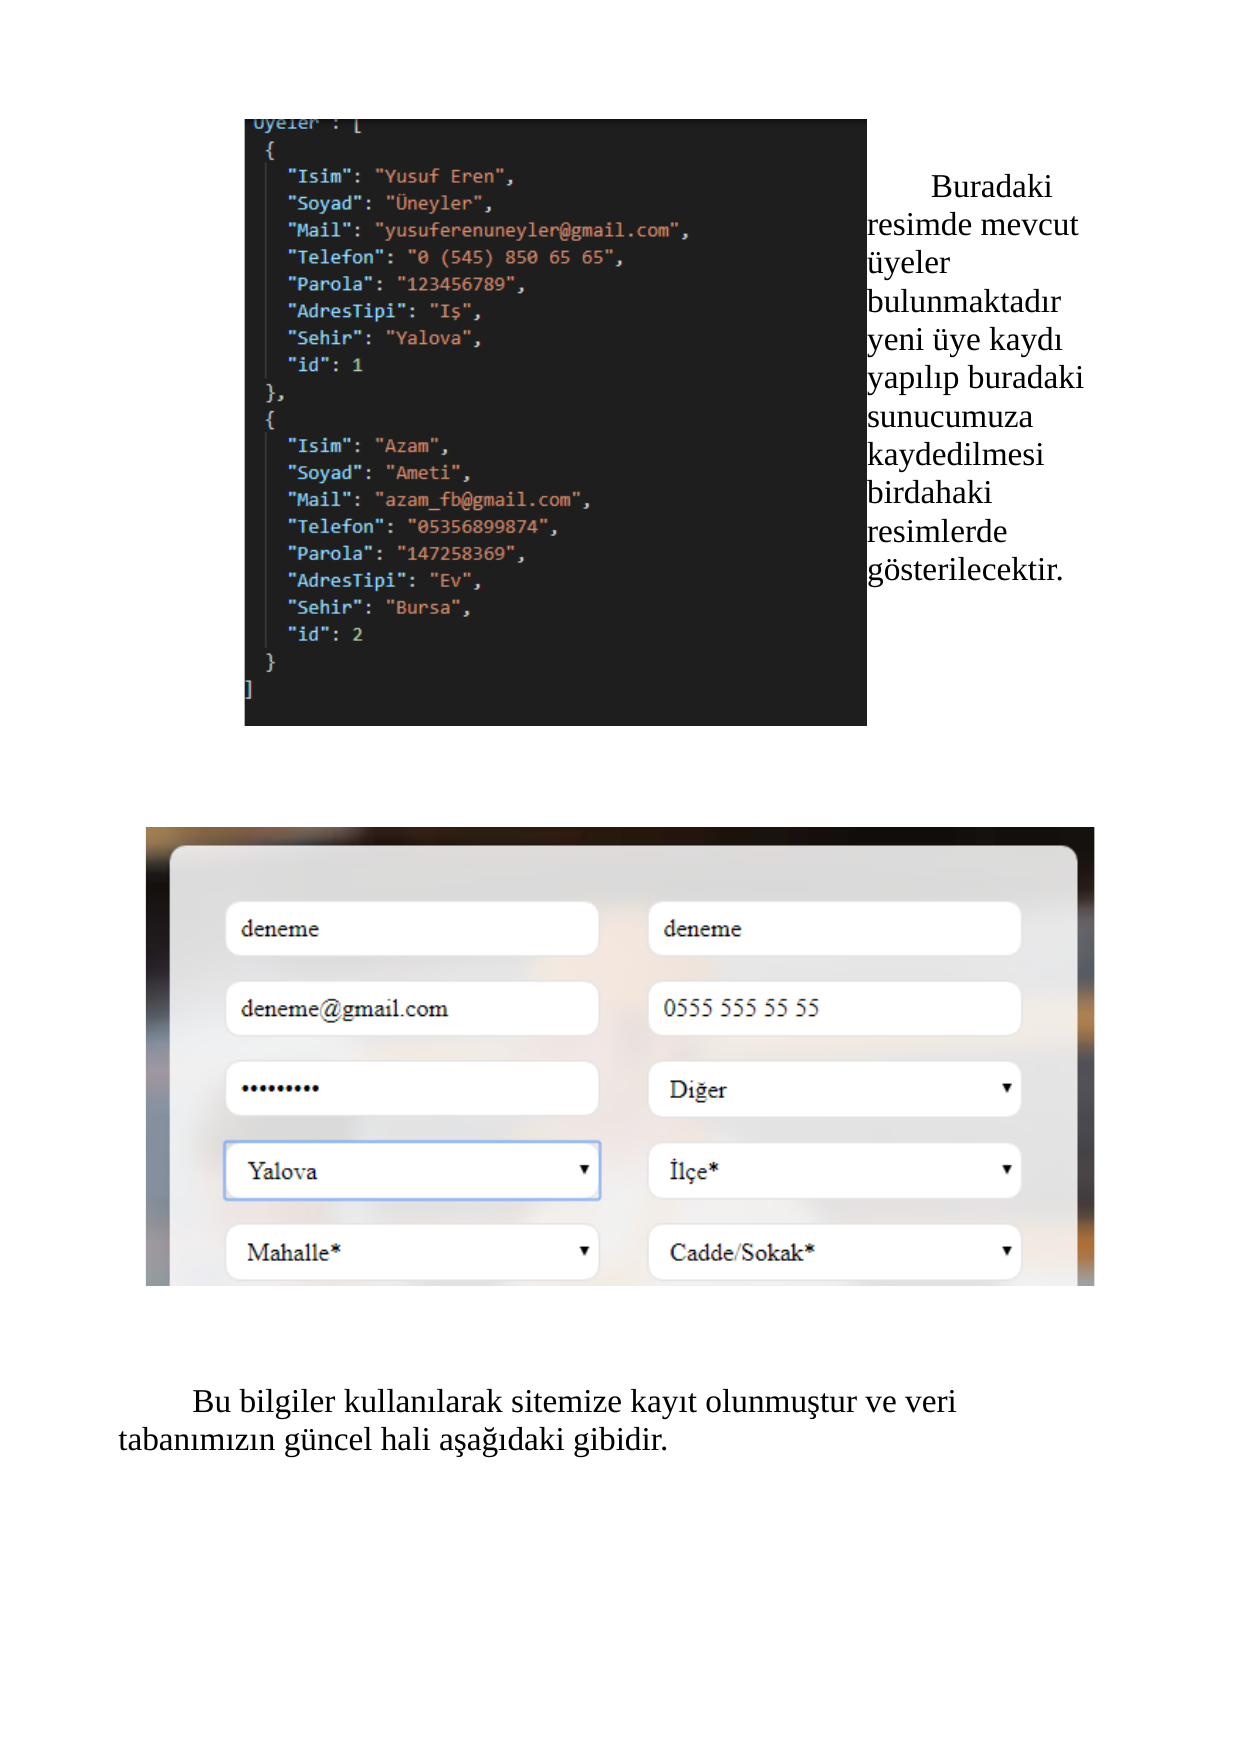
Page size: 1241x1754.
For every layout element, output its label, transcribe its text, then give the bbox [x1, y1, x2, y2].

text Bu bilgiler kullanılarak sitemize kayıt olunmuştur ve veri tabanımızın güncel hali aşağıdaki gibidir. [118, 1381, 1122, 1458]
text [118, 166, 244, 588]
text Buradaki resimde mevcut üyeler bulunmaktadır yeni üye kaydı yapılıp buradaki sunucumuza kaydedilmesi birdahaki resimlerde gösterilecektir. [867, 166, 1122, 588]
picture [145, 827, 1095, 1286]
picture [244, 119, 867, 726]
